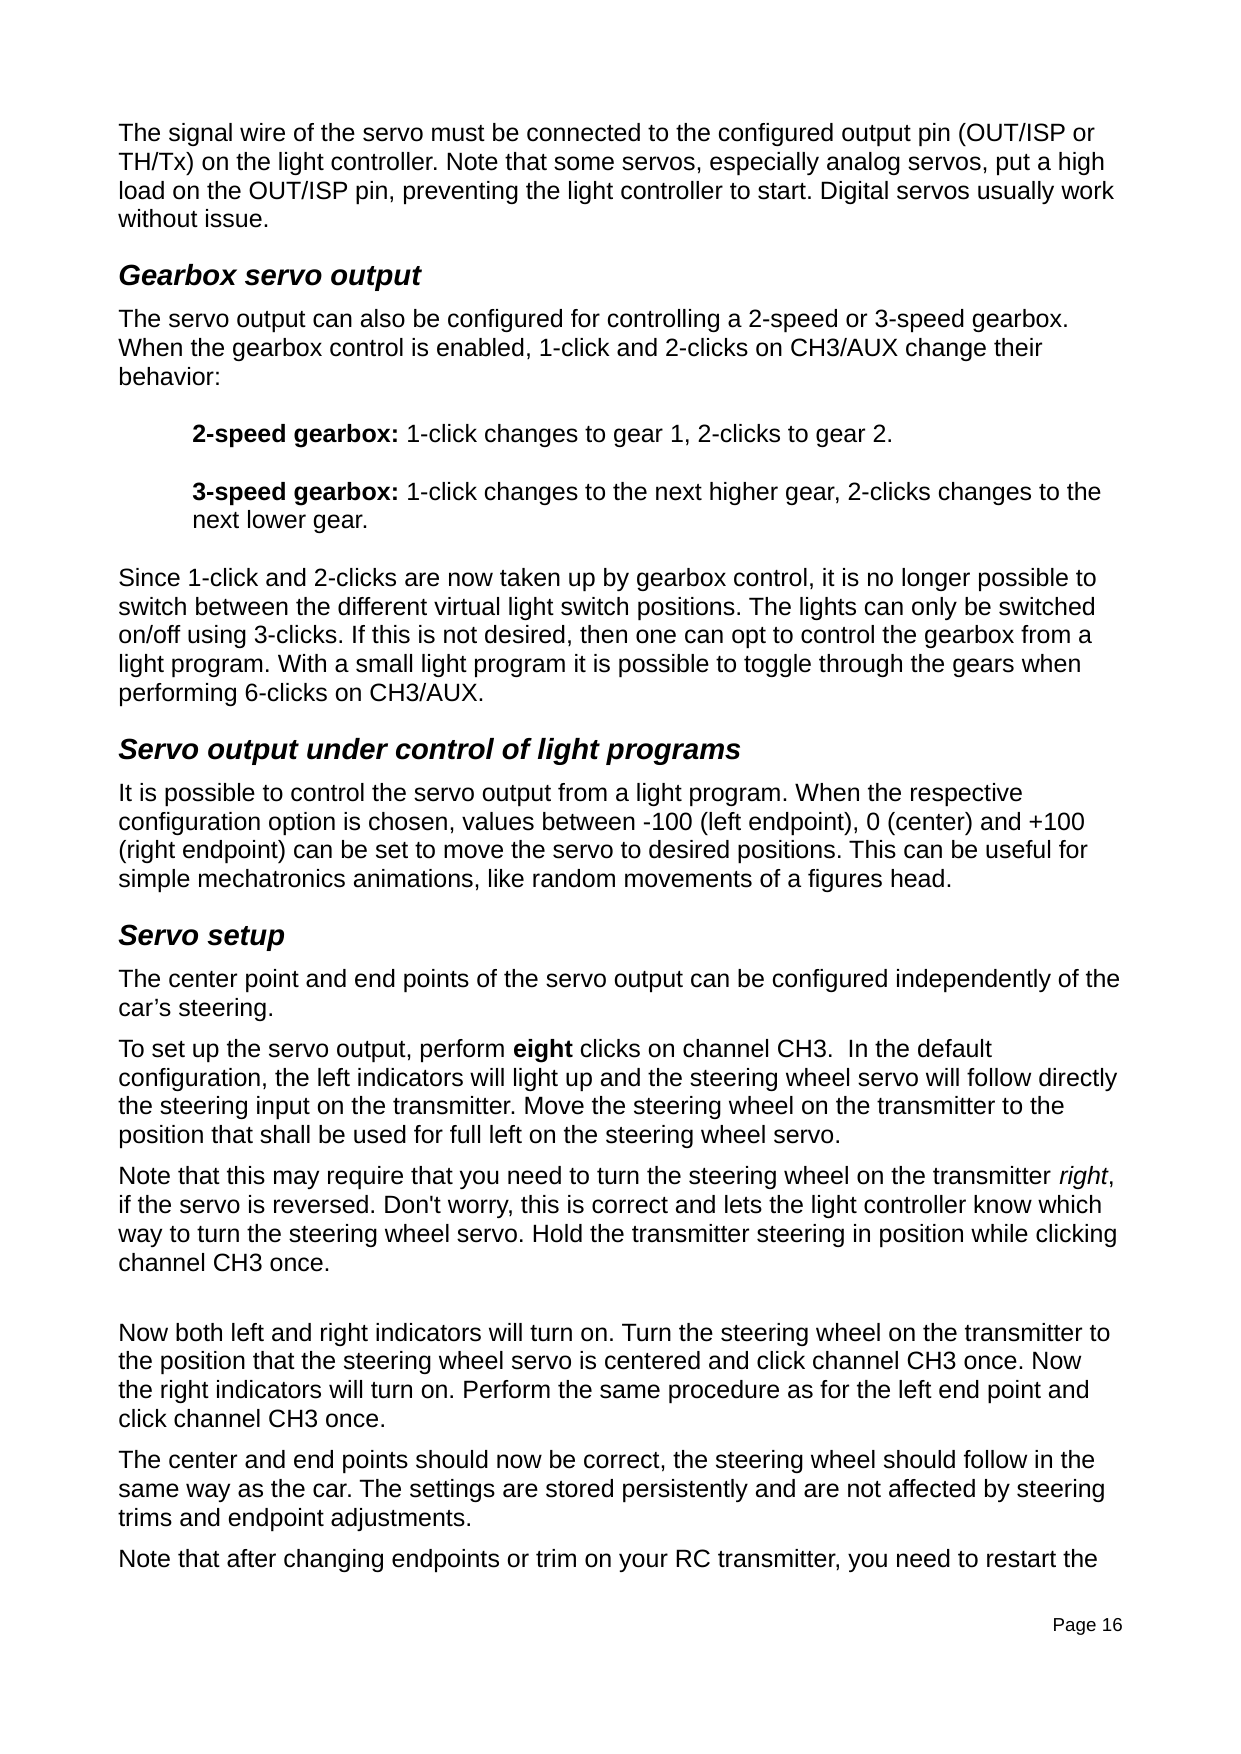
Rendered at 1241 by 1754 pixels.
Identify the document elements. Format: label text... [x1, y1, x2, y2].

text The center and end points should now be correct, the steering wheel should follow in the same way as the car. The settings are stored persistently and are not affected by steering trims and endpoint adjustments. [118, 1445, 1122, 1531]
subtitle Servo output under control of light programs [118, 732, 1122, 765]
text The signal wire of the servo must be connected to the configured output pin (OUT/ISP or TH/Tx) on the light controller. Note that some servos, especially analog servos, put a high load on the OUT/ISP pin, preventing the light controller to start. Digital servos usually work without issue. [118, 118, 1122, 233]
text The center point and end points of the servo output can be configured independently of the car’s steering. [118, 964, 1122, 1021]
text 2-speed gearbox: 1-click changes to gear 1, 2-clicks to gear 2. [192, 419, 1122, 448]
subtitle Gearbox servo output [118, 258, 1122, 292]
text To set up the servo output, perform eight clicks on channel CH3. In the default configuration, the left indicators will light up and the steering wheel servo will follow directly the steering input on the transmitter. Move the steering wheel on the transmitter to the position that shall be used for full left on the steering wheel servo. [118, 1034, 1122, 1149]
text The servo output can also be configured for controlling a 2-speed or 3-speed gearbox. When the gearbox control is enabled, 1-click and 2-clicks on CH3/AUX change their behavior: [118, 304, 1122, 390]
text Note that this may require that you need to turn the steering wheel on the transmitter right, if the servo is reversed. Don't worry, this is correct and lets the light controller know which way to turn the steering wheel servo. Hold the transmitter steering in position while clicking channel CH3 once. [118, 1161, 1122, 1276]
text Now both left and right indicators will turn on. Turn the steering wheel on the transmitter to the position that the steering wheel servo is centered and click channel CH3 once. Now the right indicators will turn on. Perform the same procedure as for the left end point and click channel CH3 once. [118, 1289, 1122, 1432]
text It is possible to control the servo output from a light program. When the respective configuration option is chosen, values between -100 (left endpoint), 0 (center) and +100 (right endpoint) can be set to move the servo to desired positions. This can be useful for simple mechatronics animations, like random movements of a figures head. [118, 778, 1122, 893]
subtitle Servo setup [118, 918, 1122, 951]
text 3-speed gearbox: 1-click changes to the next higher gear, 2-clicks changes to the next lower gear. [192, 477, 1122, 534]
text Since 1-click and 2-clicks are now taken up by gearbox control, it is no longer possible to switch between the different virtual light switch positions. The lights can only be switched on/off using 3-clicks. If this is not desired, then one can opt to control the gearbox from a light program. With a small light program it is possible to toggle through the gears when performing 6-clicks on CH3/AUX. [118, 563, 1122, 707]
text Note that after changing endpoints or trim on your RC transmitter, you need to restart the [118, 1544, 1122, 1572]
